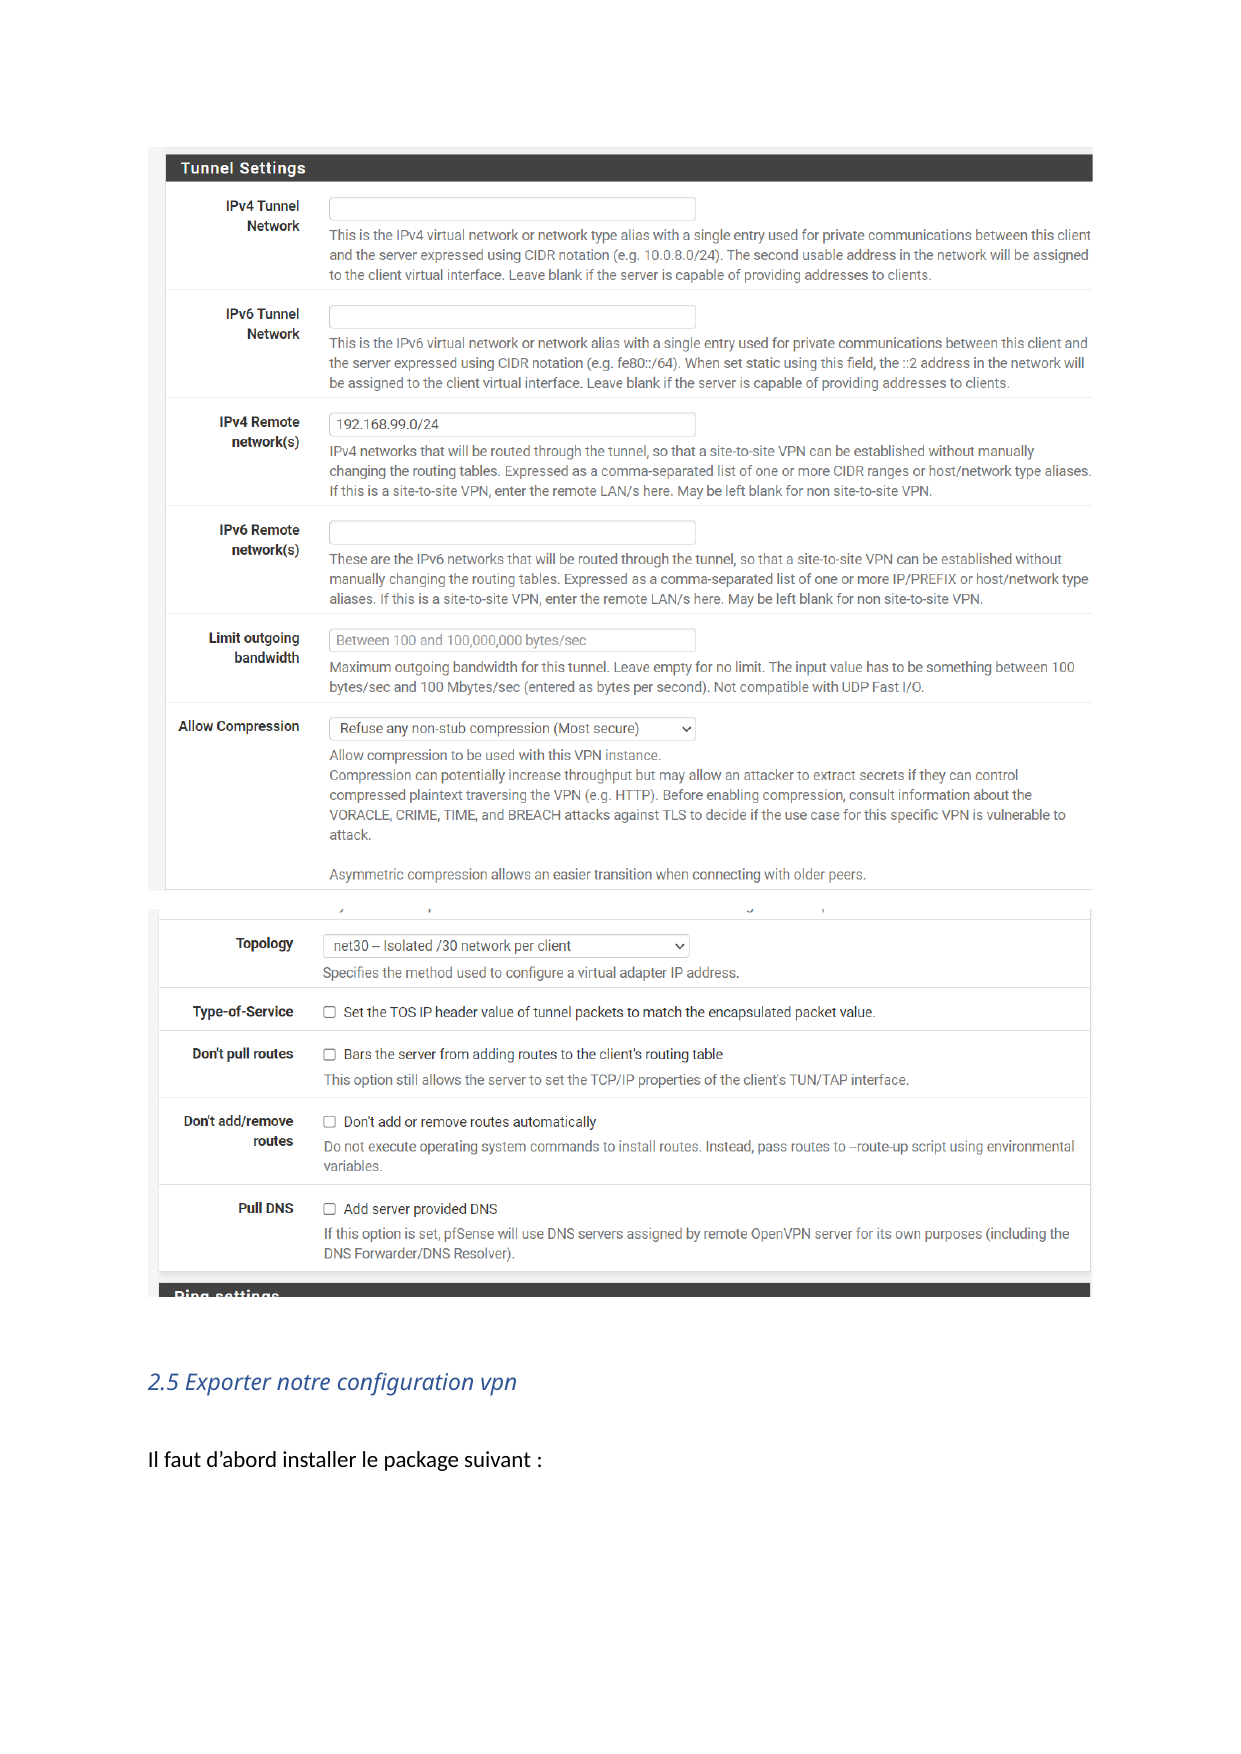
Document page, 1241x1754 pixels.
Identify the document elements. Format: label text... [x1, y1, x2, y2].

subtitle 2.5 Exporter notre configuration vpn [148, 1366, 1093, 1397]
text Il faut d’abord installer le package suivant : [148, 1445, 1093, 1473]
